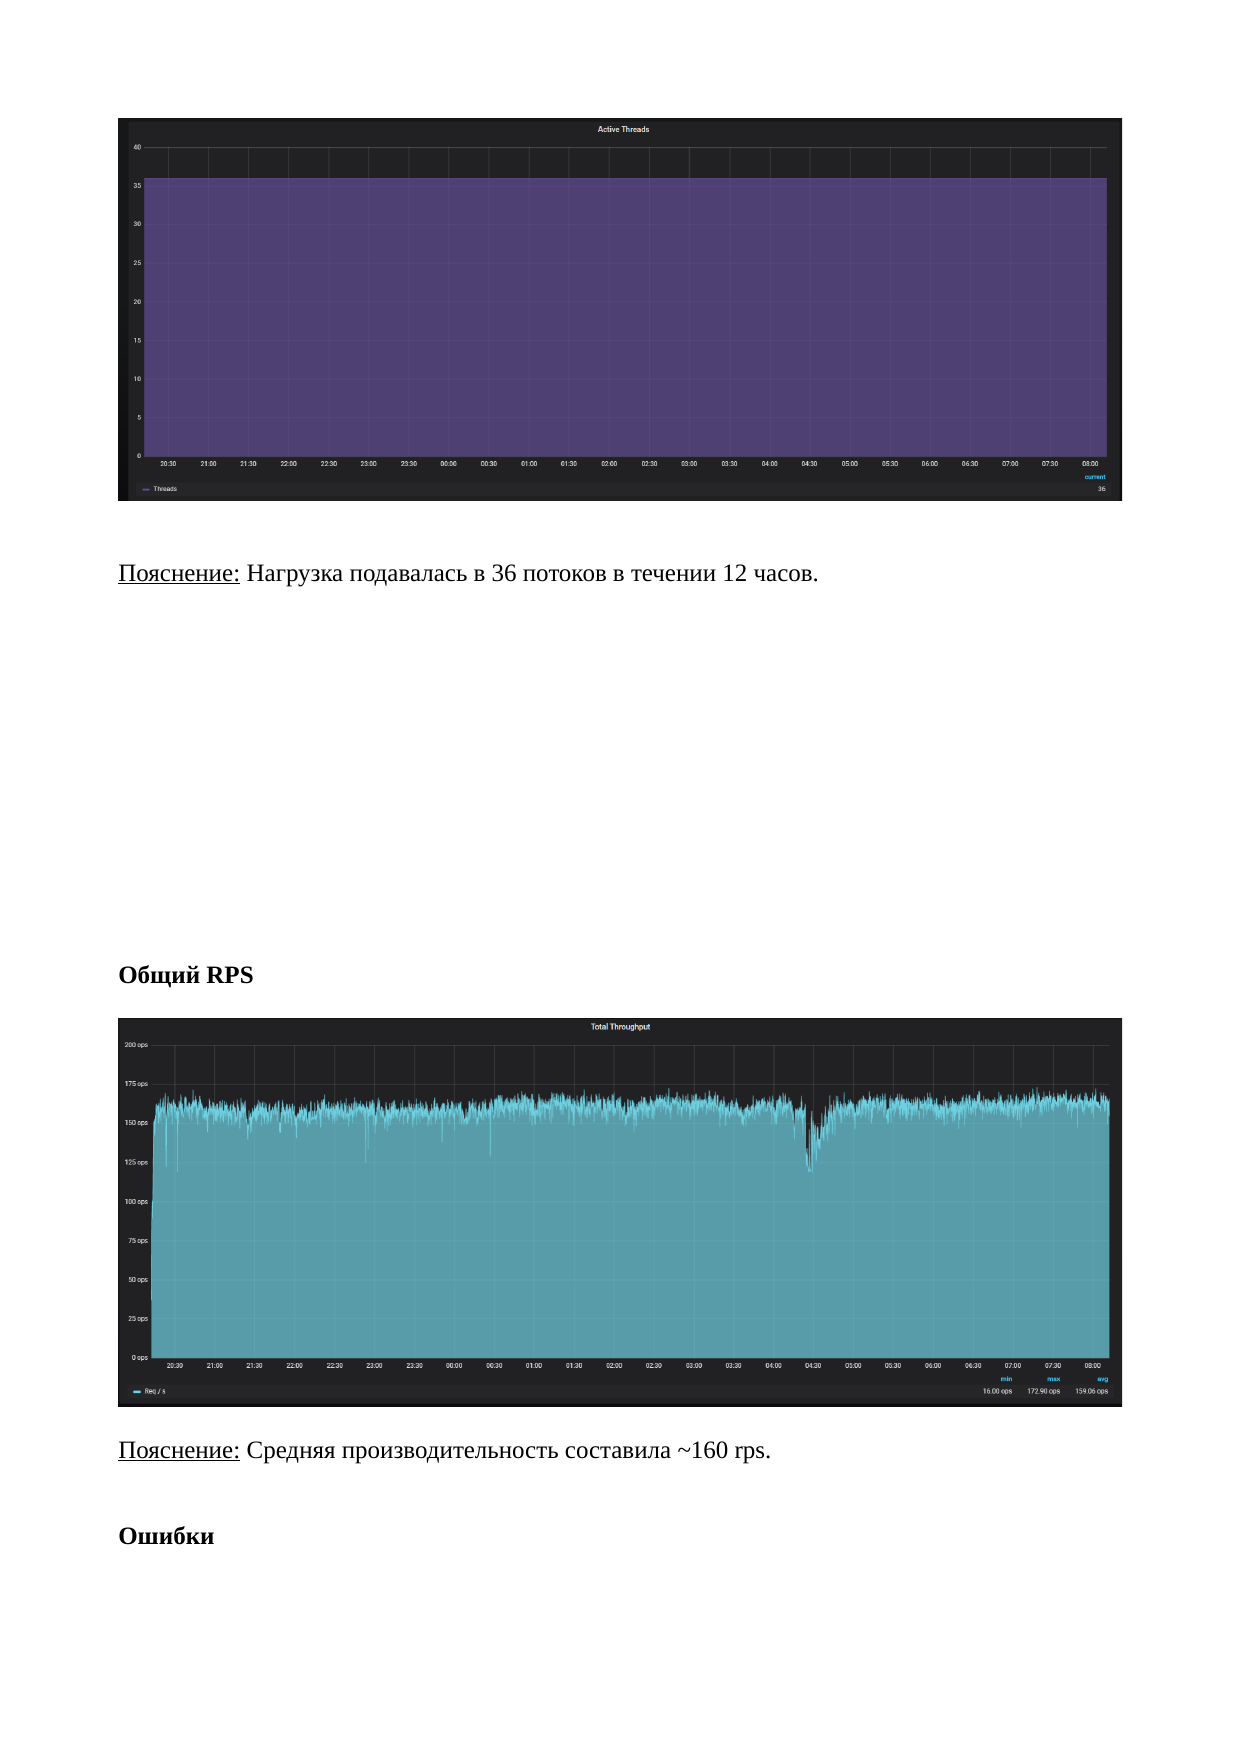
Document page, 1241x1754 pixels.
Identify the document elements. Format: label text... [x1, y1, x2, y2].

text Пояснение: Нагрузка подавалась в 36 потоков в течении 12 часов. [118, 558, 1122, 587]
text Общий RPS [118, 961, 1122, 989]
picture [118, 118, 1123, 501]
text Пояснение: Средняя производительность составила ~160 rps. [118, 1435, 1122, 1464]
text Ошибки [118, 1521, 1122, 1550]
picture [118, 1018, 1123, 1407]
